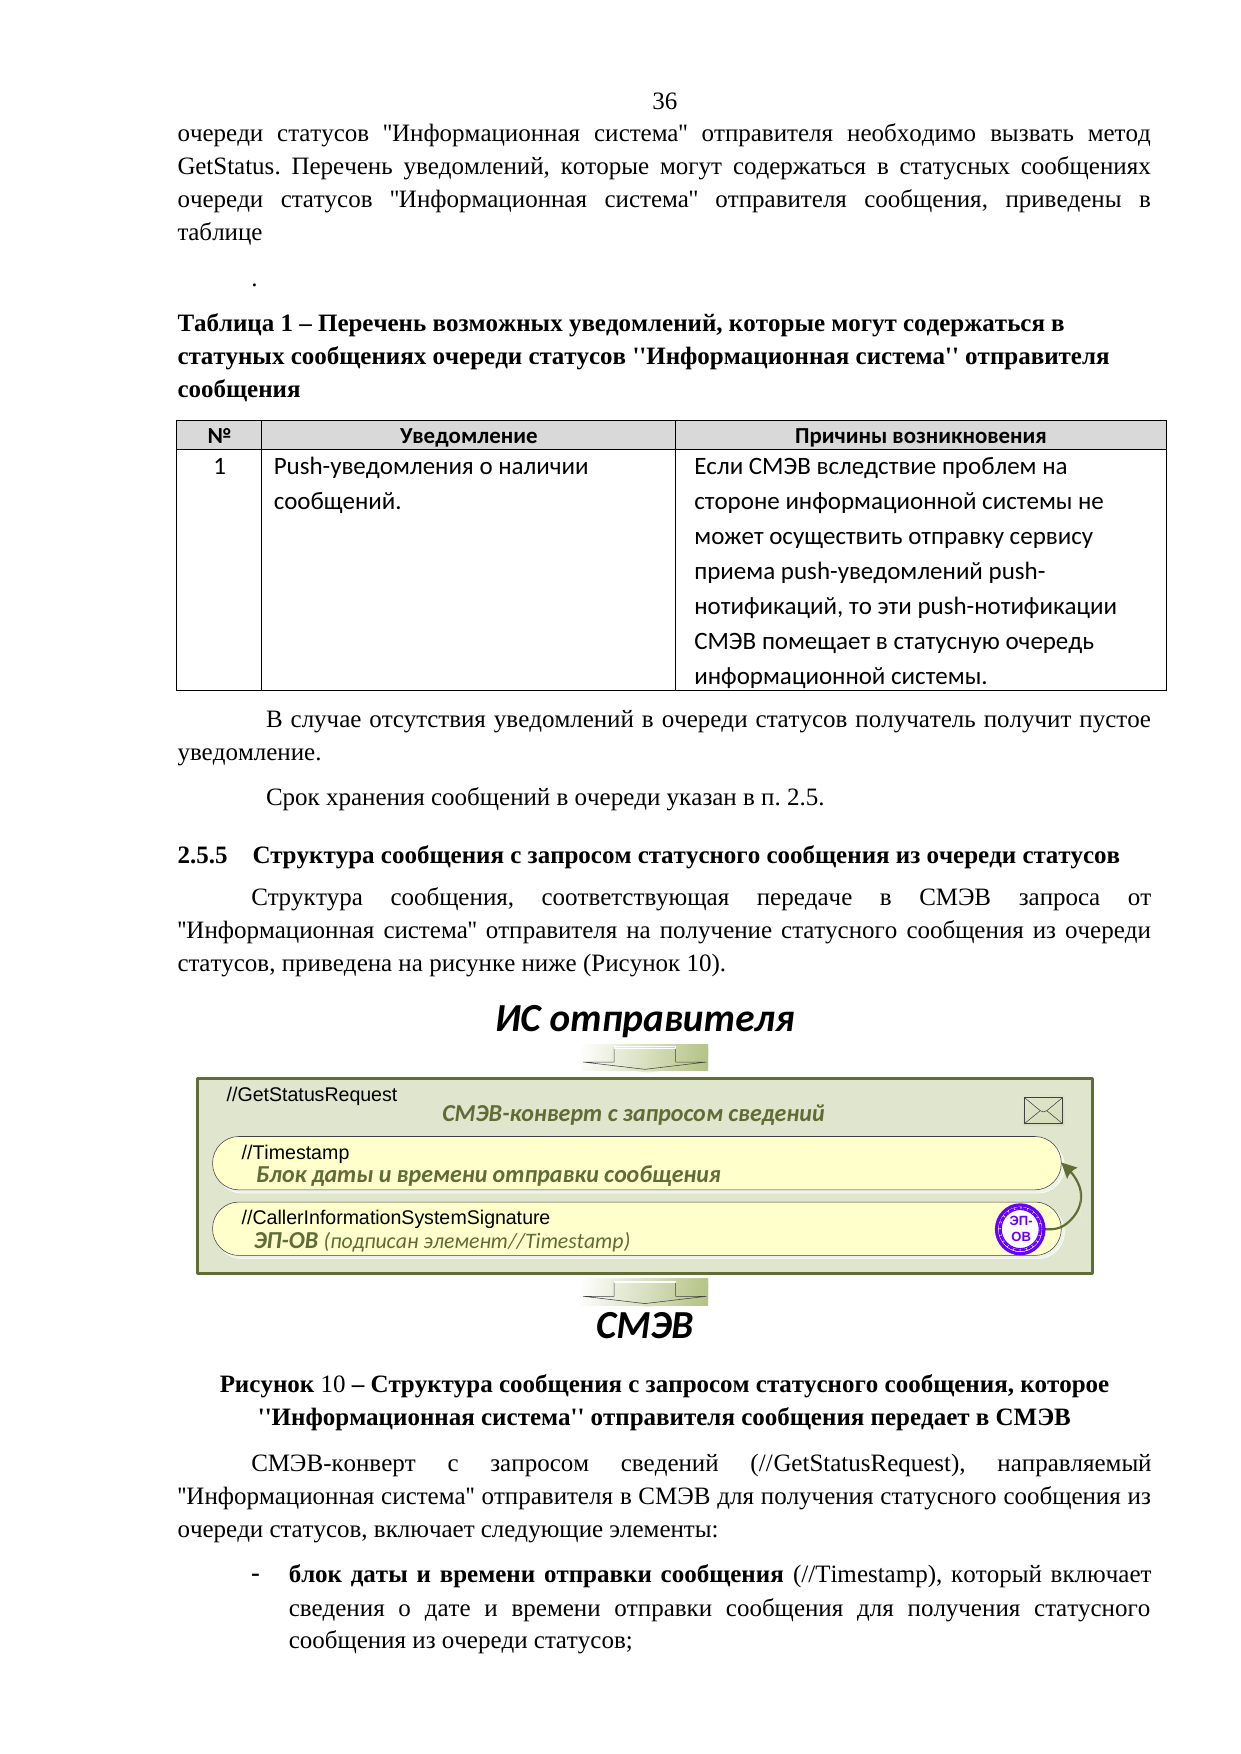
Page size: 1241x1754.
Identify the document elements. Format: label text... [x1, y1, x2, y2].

table_cell Push-уведомления о наличии сообщений. [262, 450, 675, 690]
text . [177, 263, 1152, 291]
subtitle Структура сообщения с запросом статусного сообщения из очереди статусов [177, 841, 1152, 869]
list блок даты и времени отправки сообщения (//Timestamp), который включает сведения о дате и времени отправки сообщения для получения статусного сообщения из очереди статусов; [251, 1559, 1152, 1654]
table_header Причины возникновения [676, 421, 1166, 449]
text СМЭВ-конверт с запросом сведений (//GetStatusRequest), направляемый ''Информационная система'' отправителя в СМЭВ для получения статусного сообщения из очереди статусов, включает следующие элементы: [177, 1448, 1152, 1543]
table_cell Если СМЭВ вследствие проблем на стороне информационной системы не может осуществить отправку сервису приема push-уведомлений push-нотификаций, то эти push-нотификации СМЭВ помещает в статусную очередь информационной системы. [676, 450, 1166, 690]
text Таблица 1 – Перечень возможных уведомлений, которые могут содержаться в статуных сообщениях очереди статусов ''Информационная система'' отправителя сообщения [177, 308, 1152, 403]
text Рисунок 10 – Структура сообщения с запросом статусного сообщения, которое ''Информационная система'' отправителя сообщения передает в СМЭВ [177, 1369, 1152, 1431]
text В случае отсутствия уведомлений в очереди статусов получатель получит пустое уведомление. [177, 704, 1152, 766]
table_cell 1 [177, 450, 261, 690]
text Срок хранения сообщений в очереди указан в п. 2.5. [177, 782, 1152, 811]
table_header Уведомление [262, 421, 675, 449]
text Структура сообщения, соответствующая передаче в СМЭВ запроса от ''Информационная система'' отправителя на получение статусного сообщения из очереди статусов, приведена на рисунке ниже (Рисунок 10). [177, 882, 1152, 977]
text очереди статусов ''Информационная система'' отправителя необходимо вызвать метод GetStatus. Перечень уведомлений, которые могут содержаться в статусных сообщениях очереди статусов ''Информационная система'' отправителя сообщения, приведены в таблице [177, 118, 1152, 246]
table_header № [177, 421, 261, 449]
